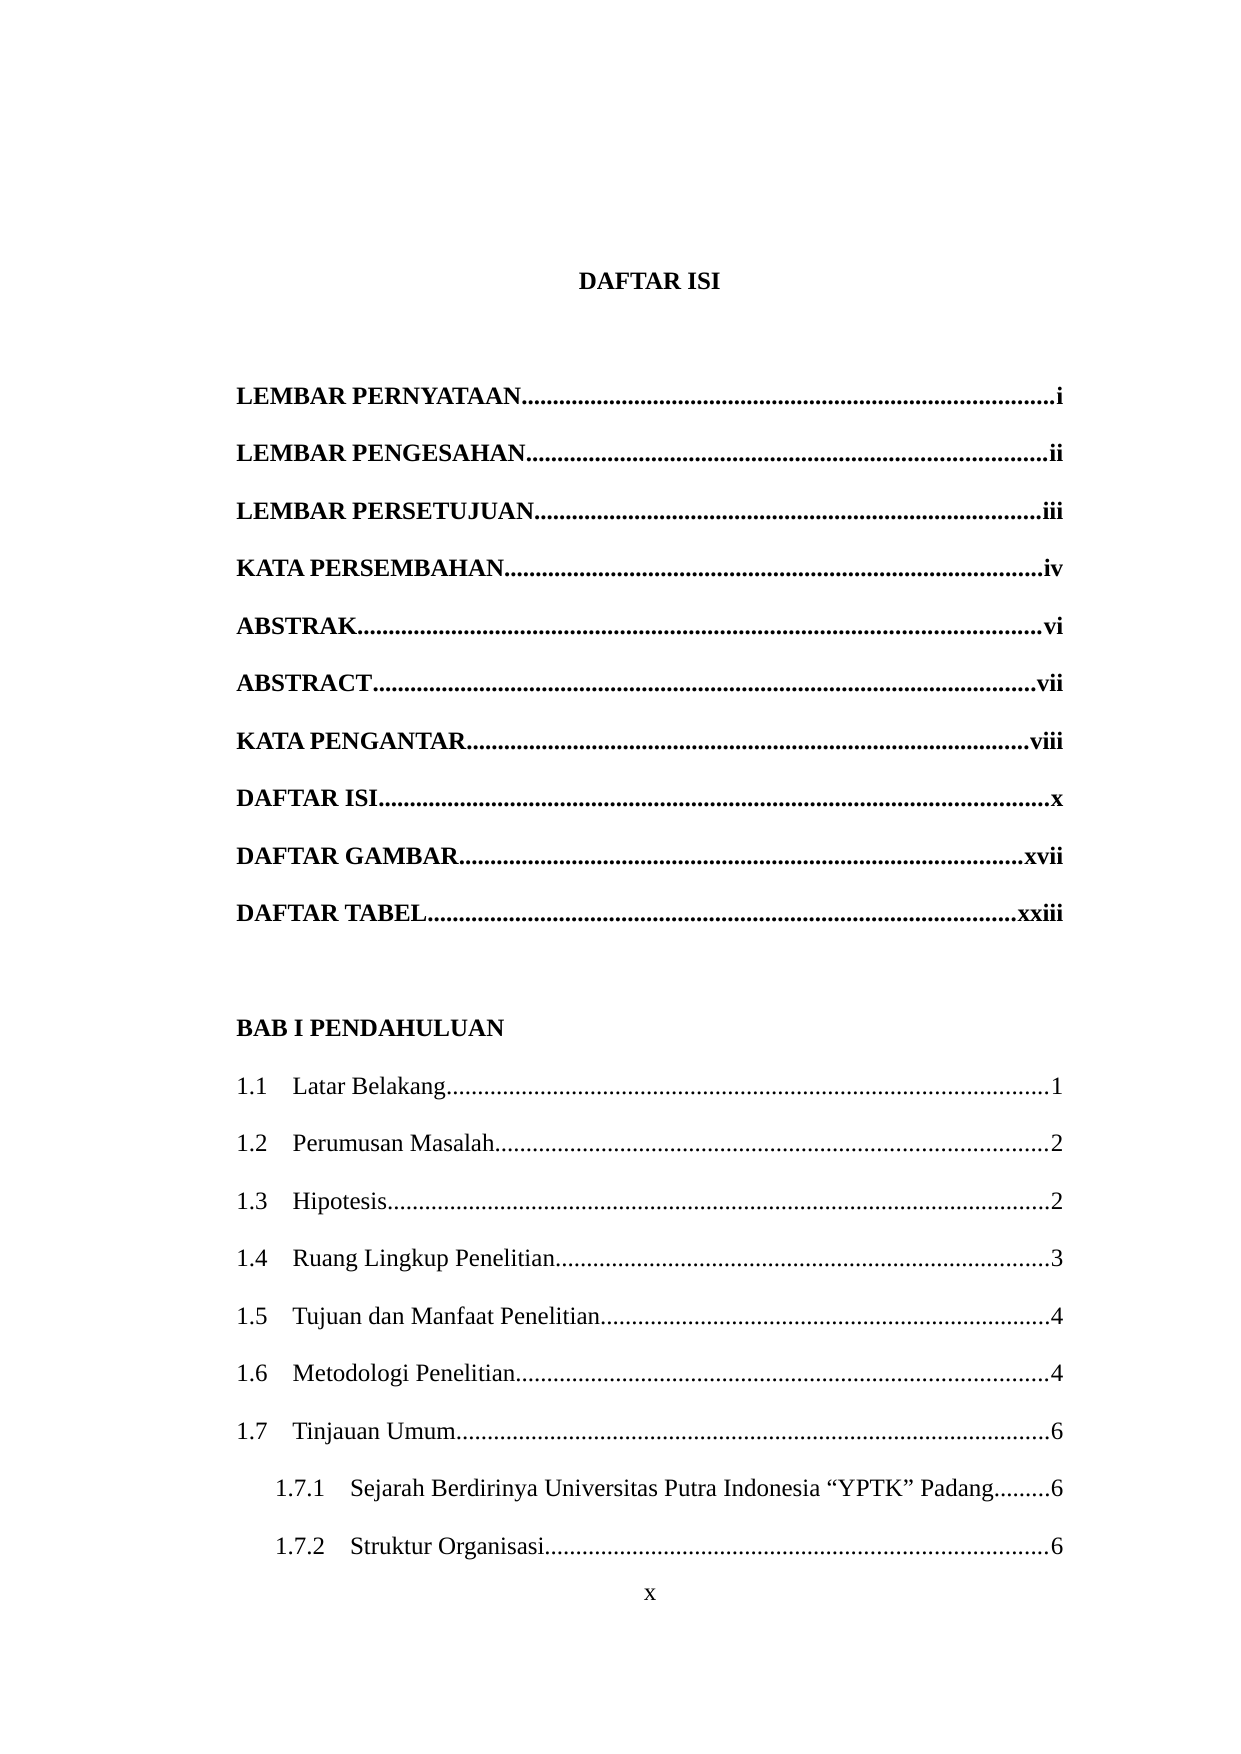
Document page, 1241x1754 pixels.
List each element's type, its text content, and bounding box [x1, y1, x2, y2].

subtitle ABSTRAK vi [236, 611, 1063, 639]
subtitle DAFTAR ISI x [236, 783, 1063, 812]
subtitle 1.3 Hipotesis 2 [236, 1186, 1063, 1214]
subtitle DAFTAR GAMBAR xvii [236, 841, 1063, 869]
subtitle KATA PENGANTAR viii [236, 726, 1063, 754]
subtitle DAFTAR TABEL xxiii [236, 898, 1063, 927]
subtitle 1.4 Ruang Lingkup Penelitian 3 [236, 1243, 1063, 1272]
subtitle 1.6 Metodologi Penelitian 4 [236, 1358, 1063, 1387]
subtitle KATA PERSEMBAHAN iv [236, 553, 1063, 582]
subtitle ABSTRACT vii [236, 668, 1063, 697]
subtitle 1.2 Perumusan Masalah 2 [236, 1128, 1063, 1157]
subtitle 1.7.2 Struktur Organisasi 6 [236, 1531, 1063, 1559]
text DAFTAR ISI [236, 266, 1063, 294]
subtitle BAB I PENDAHULUAN [236, 1013, 1063, 1042]
subtitle LEMBAR PENGESAHAN ii [236, 438, 1063, 467]
subtitle LEMBAR PERNYATAAN i [236, 381, 1063, 409]
subtitle 1.7.1 Sejarah Berdirinya Universitas Putra Indonesia “YPTK” Padang 6 [236, 1473, 1063, 1502]
subtitle 1.7 Tinjauan Umum 6 [236, 1416, 1063, 1444]
subtitle 1.5 Tujuan dan Manfaat Penelitian 4 [236, 1301, 1063, 1329]
subtitle 1.1 Latar Belakang 1 [236, 1071, 1063, 1099]
subtitle LEMBAR PERSETUJUAN iii [236, 496, 1063, 524]
